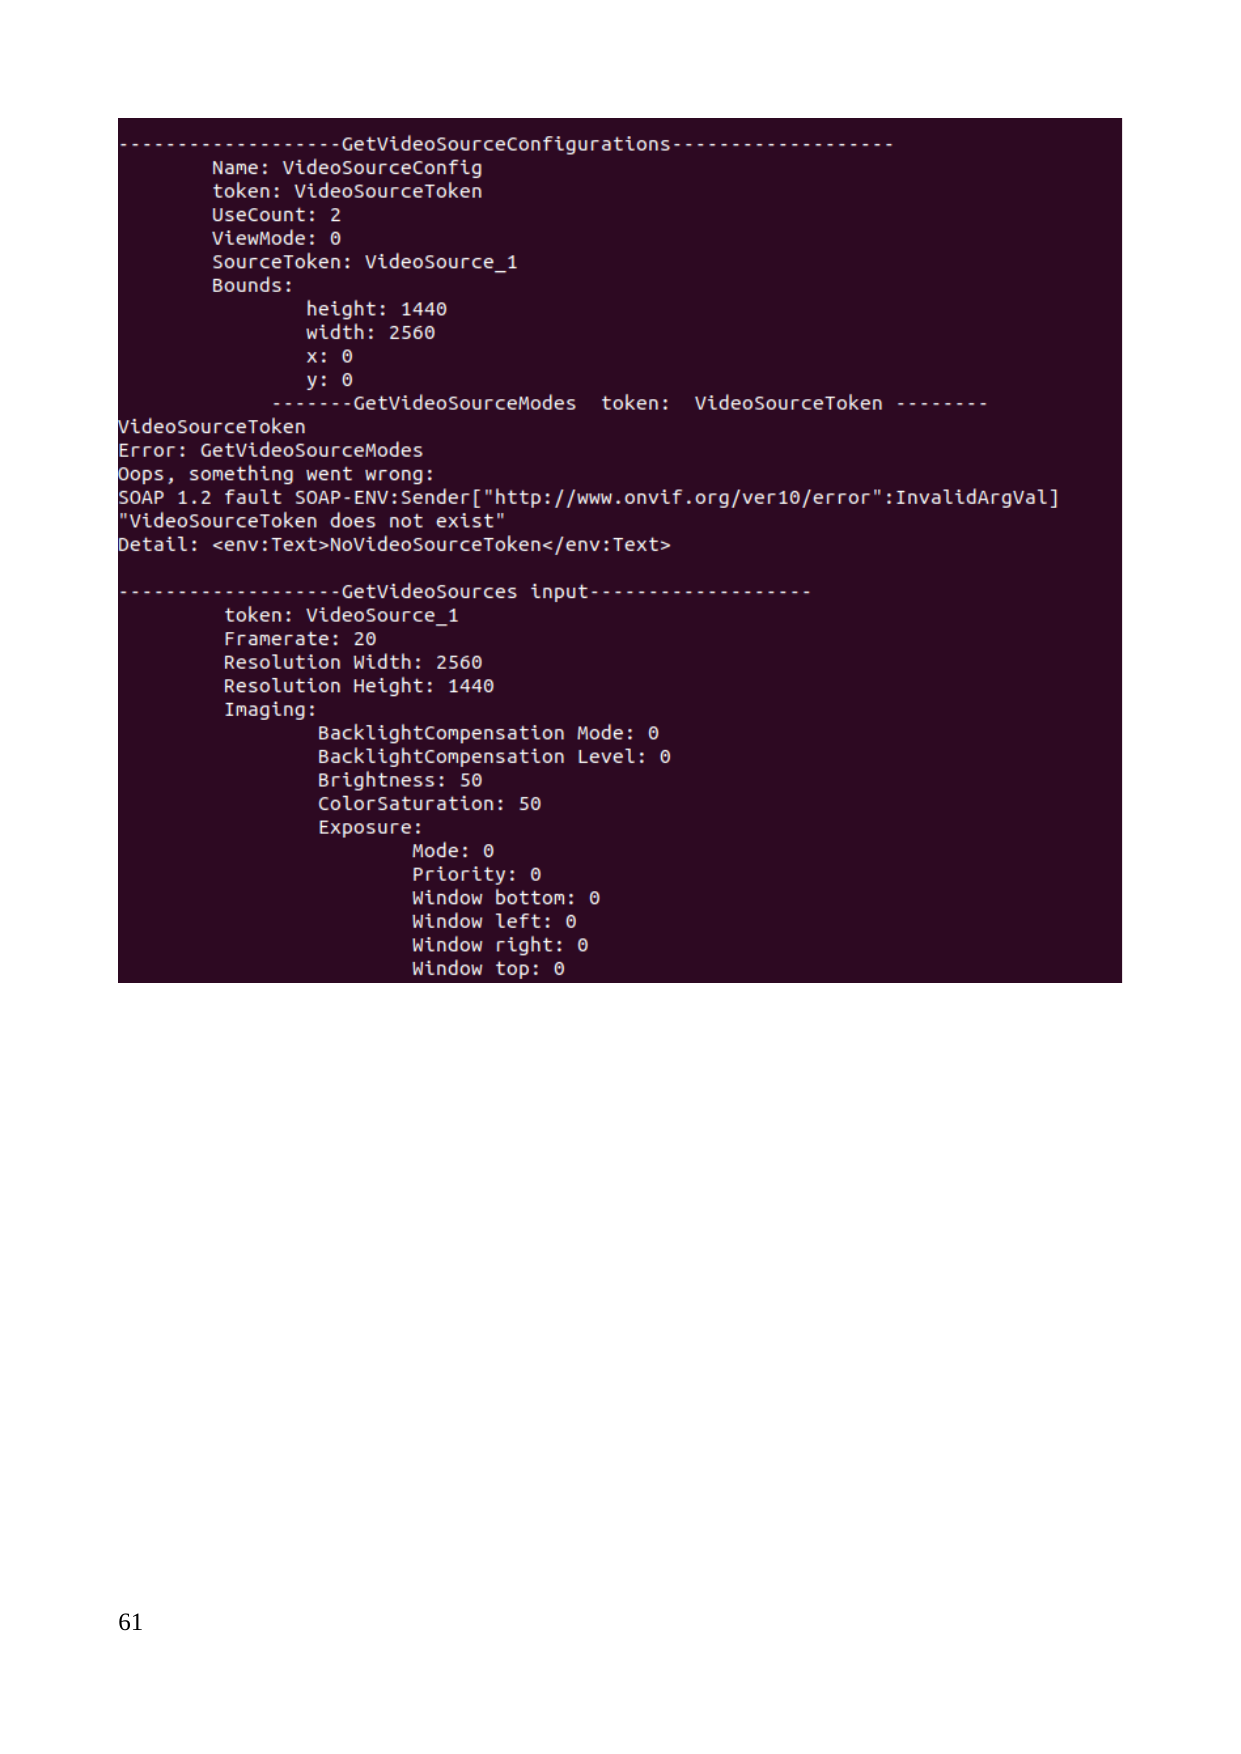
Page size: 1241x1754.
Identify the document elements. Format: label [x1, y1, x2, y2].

picture [118, 118, 1123, 983]
